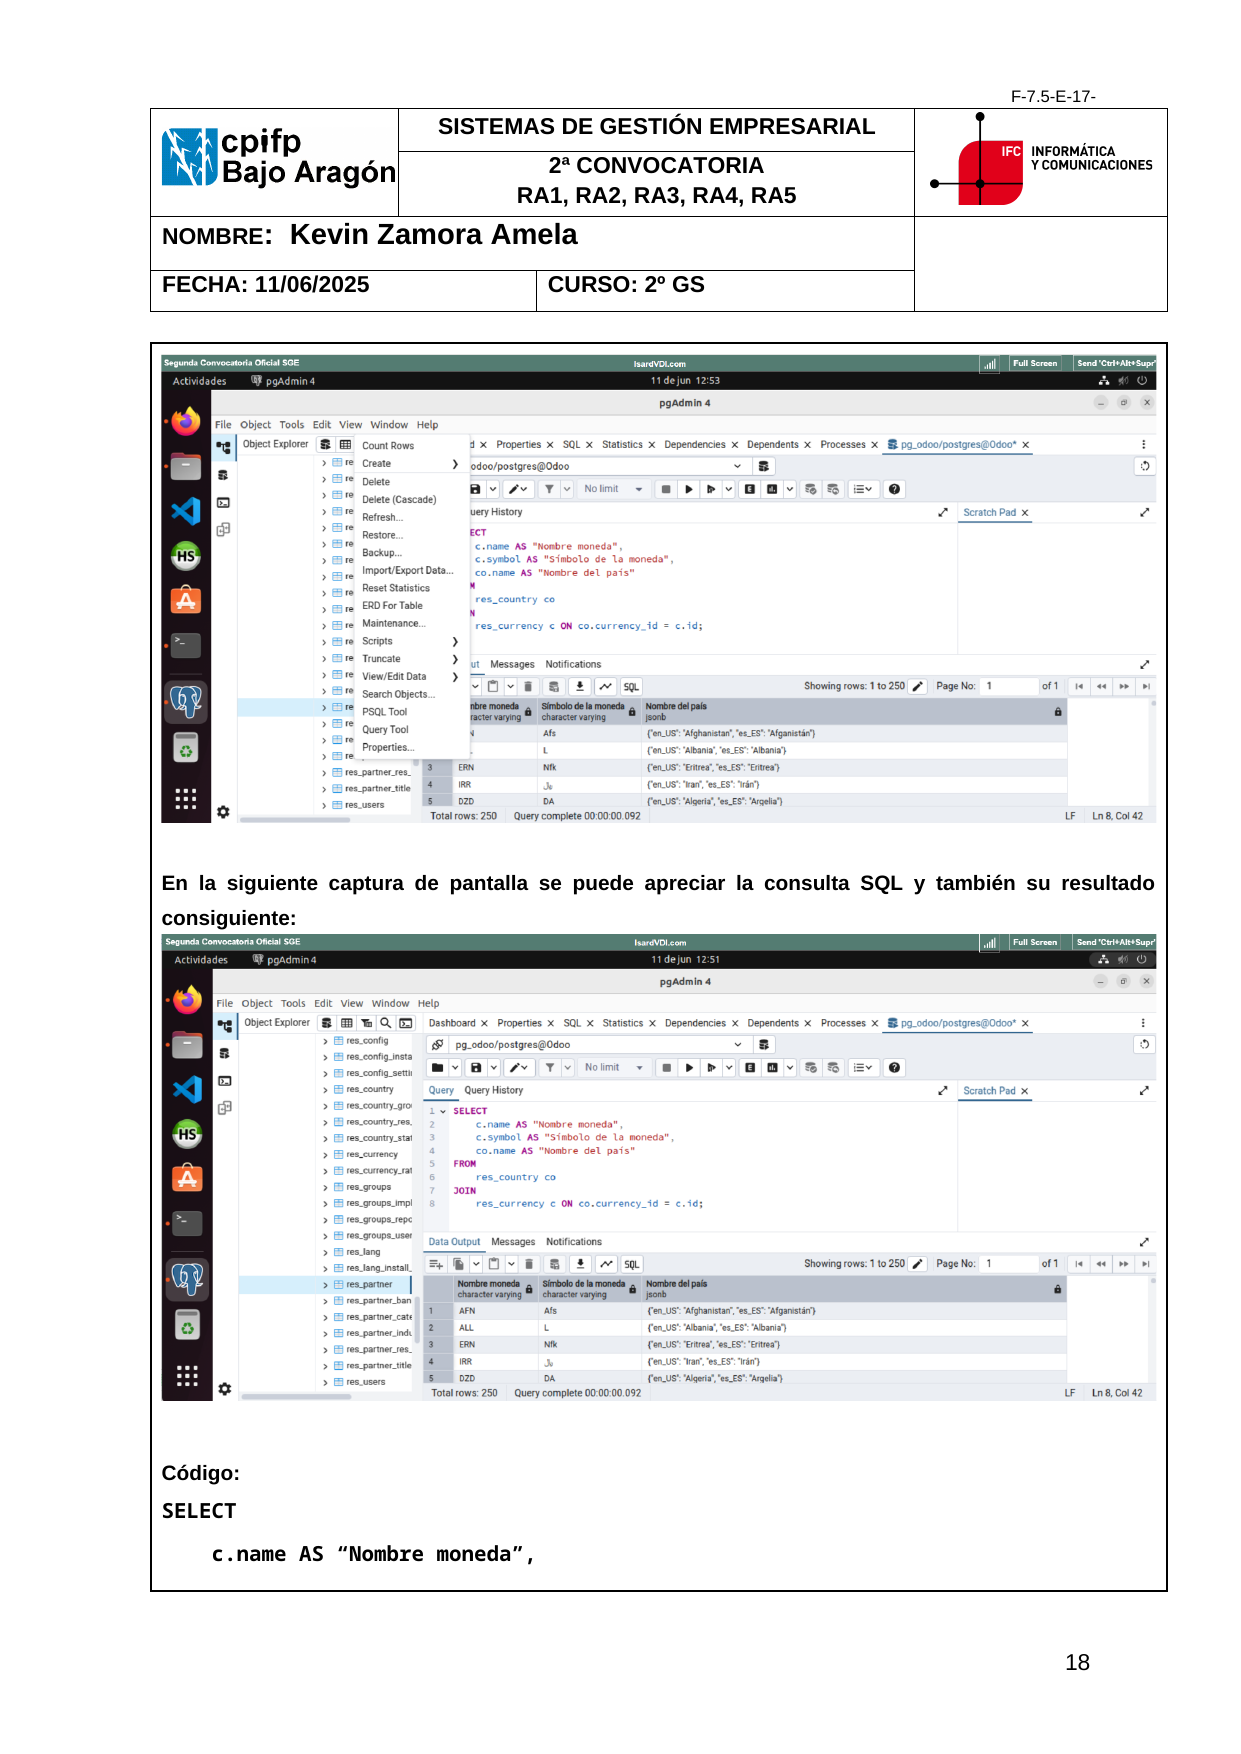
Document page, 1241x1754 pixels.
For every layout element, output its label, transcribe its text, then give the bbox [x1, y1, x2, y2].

picture [161, 934, 1157, 1401]
picture [161, 127, 397, 190]
picture [161, 354, 1157, 823]
picture [930, 112, 1153, 205]
table_cell En la siguiente captura de pantalla se puede apreciar la consulta SQL y también su resultado consiguiente: Código: SELECT c.name AS “Nombre moneda”, [152, 344, 1166, 1590]
